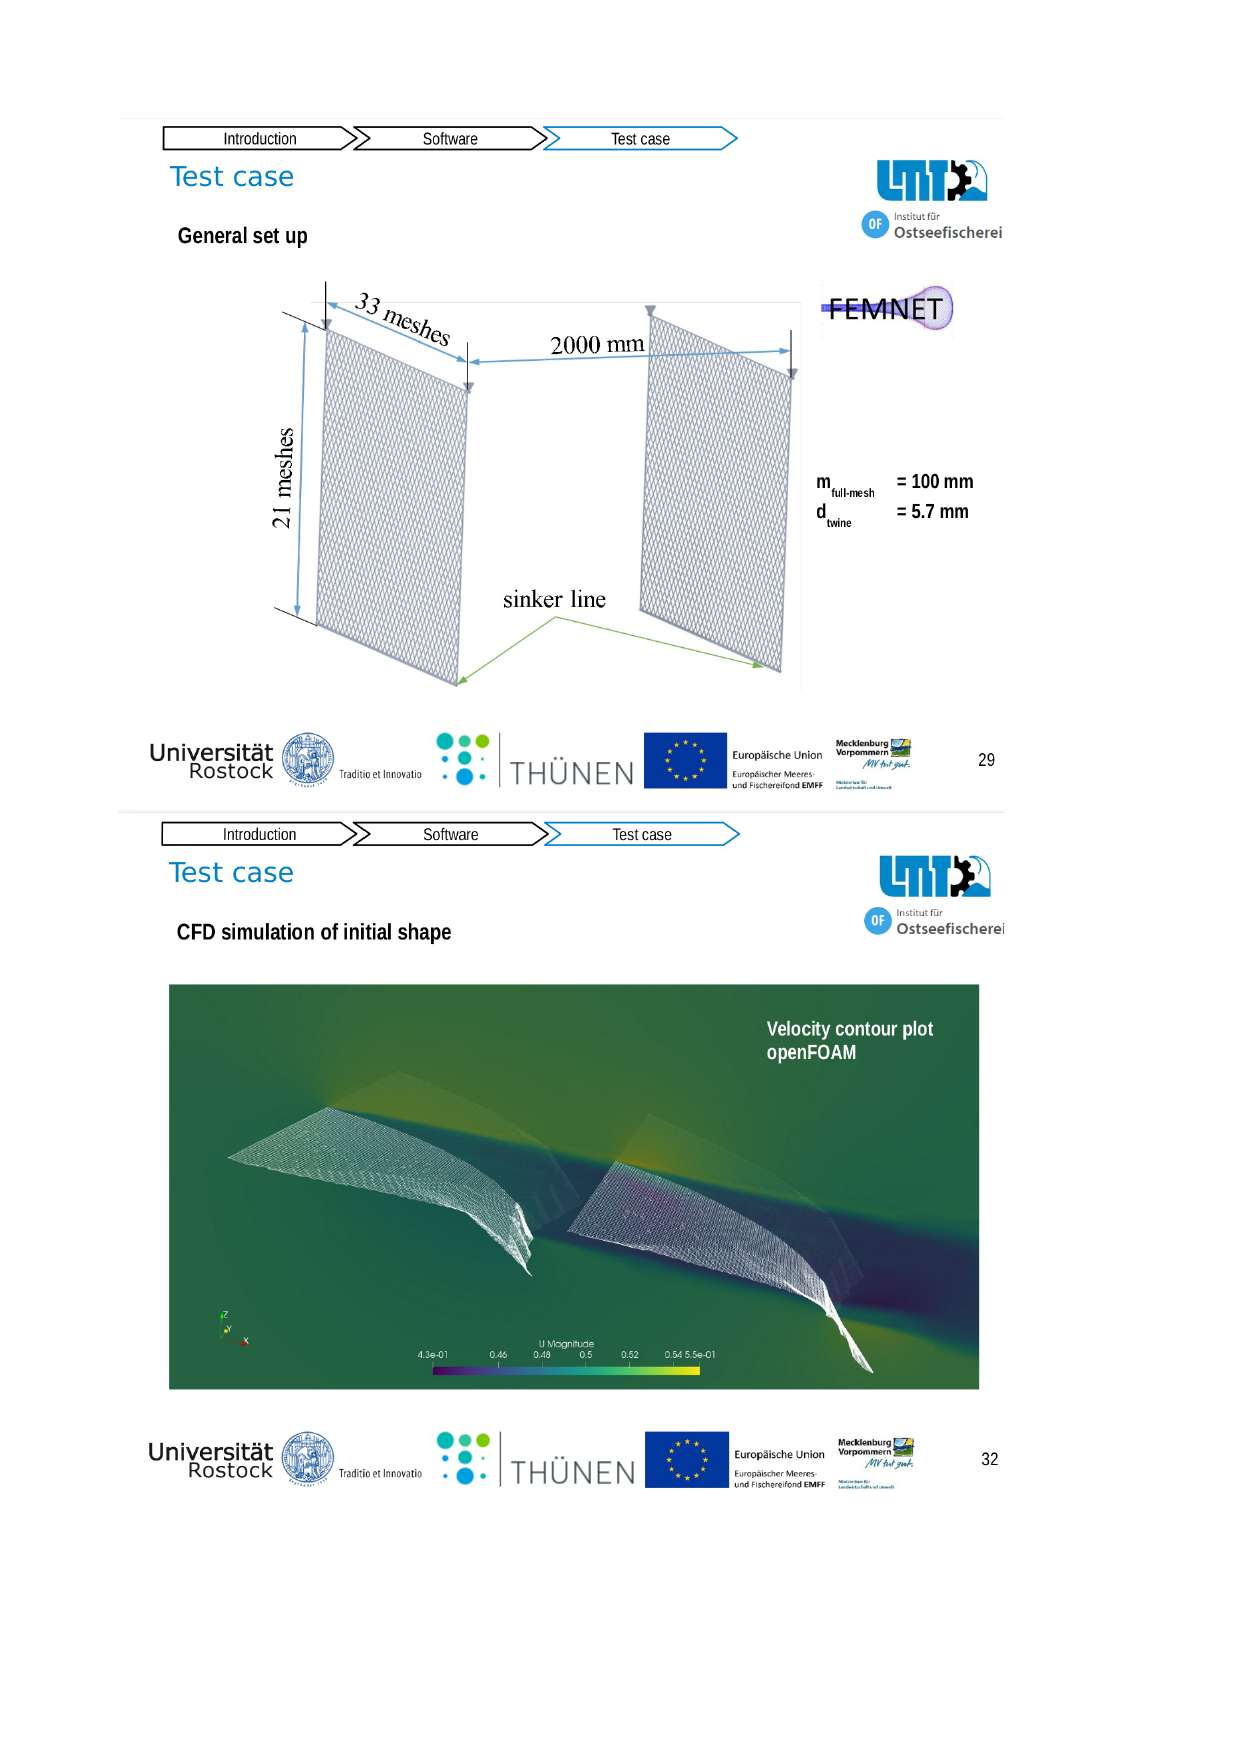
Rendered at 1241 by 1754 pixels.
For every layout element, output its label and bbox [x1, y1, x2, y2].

picture [118, 809, 1004, 1491]
picture [118, 118, 1004, 791]
